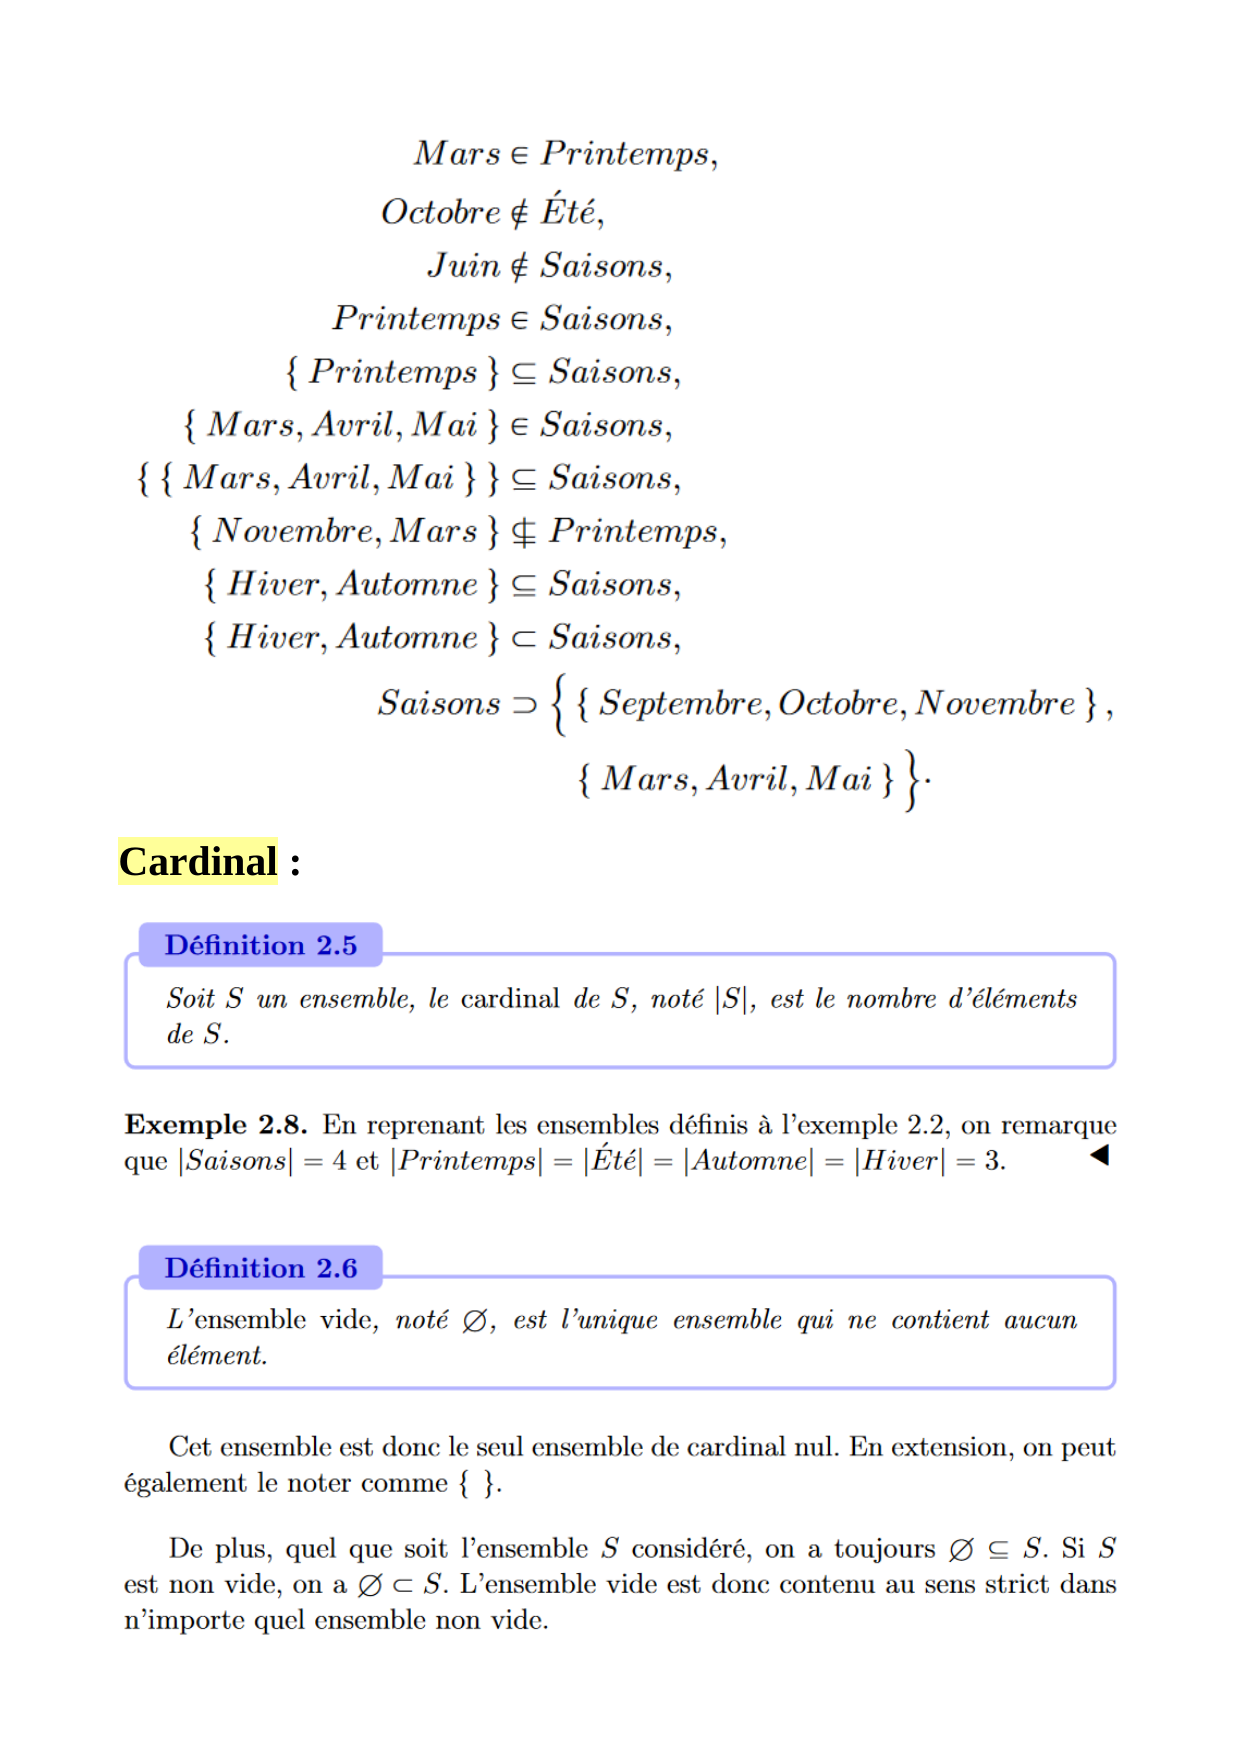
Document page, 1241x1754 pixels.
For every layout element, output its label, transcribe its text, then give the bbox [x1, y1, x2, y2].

text Cardinal : [118, 837, 1122, 885]
